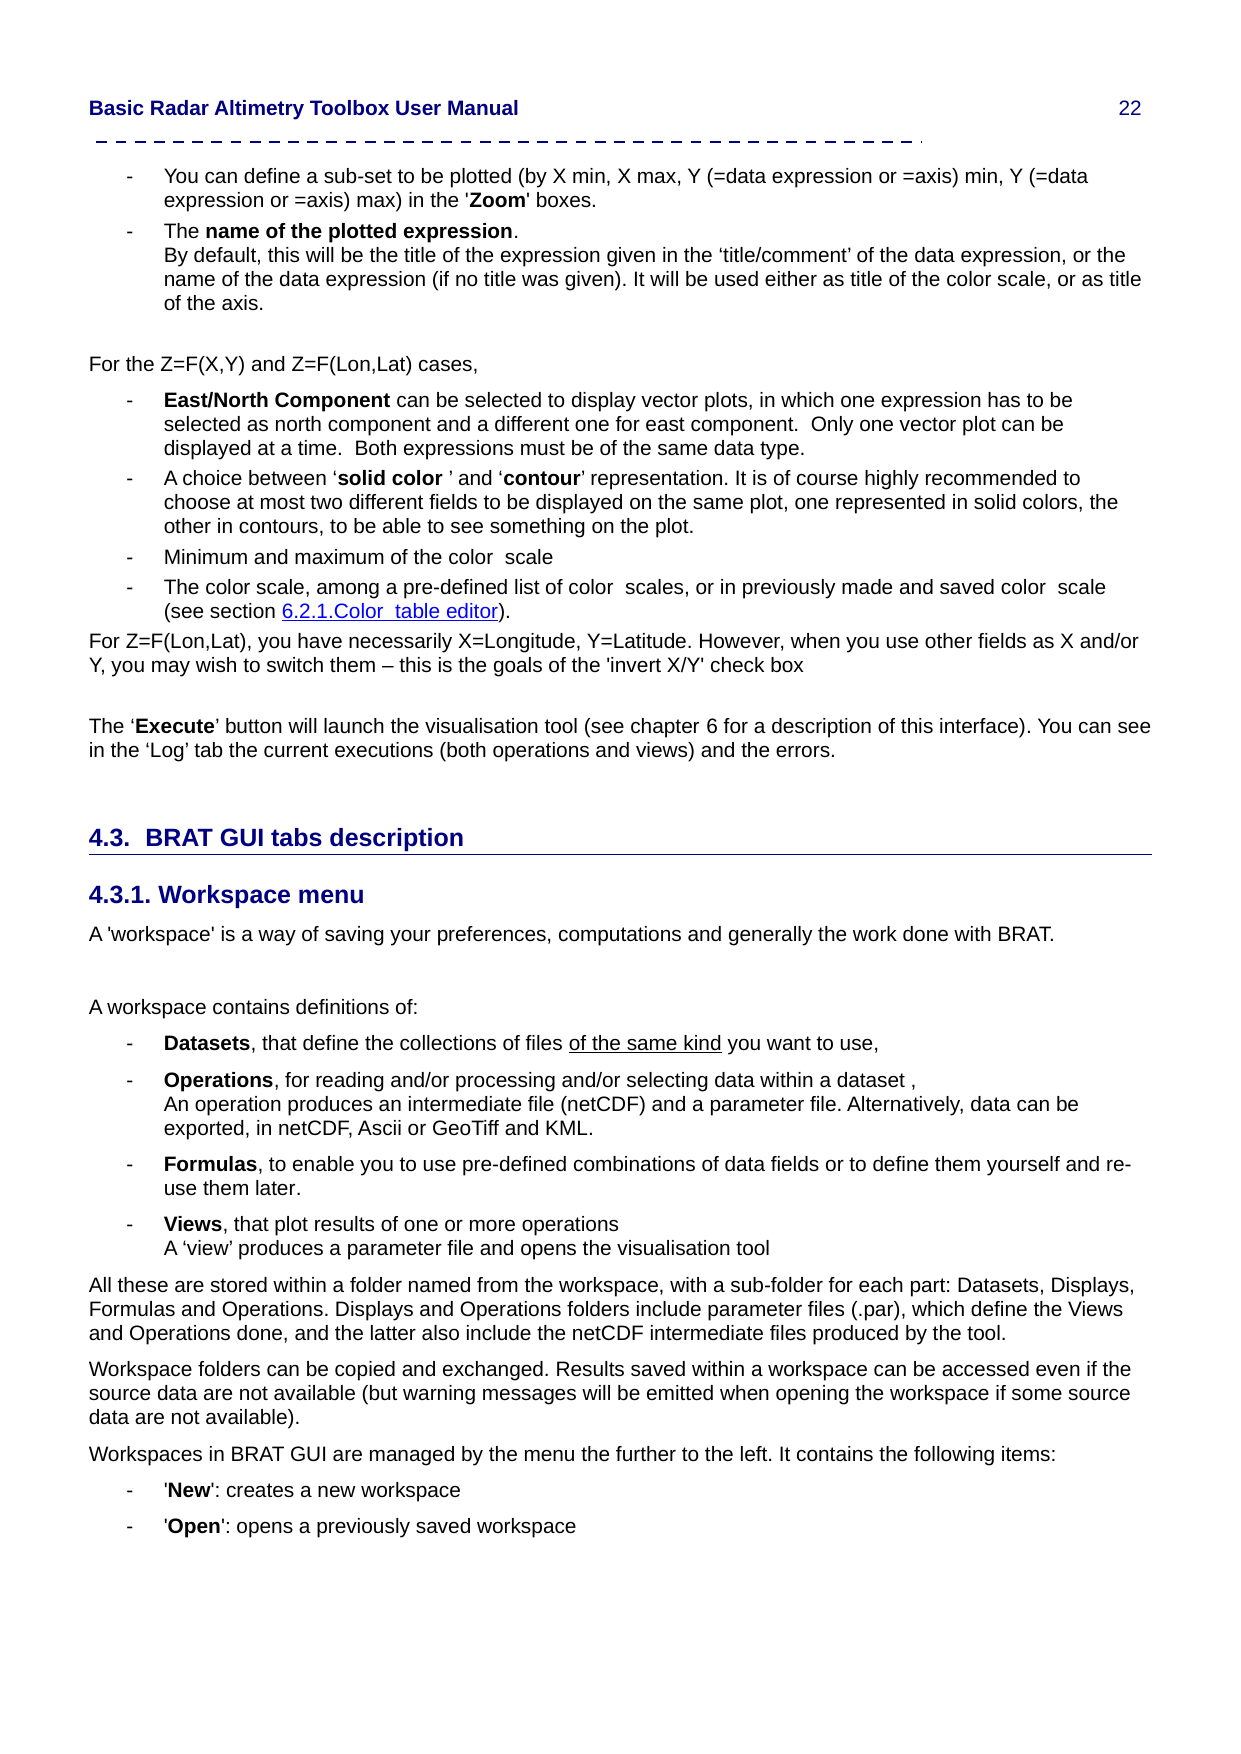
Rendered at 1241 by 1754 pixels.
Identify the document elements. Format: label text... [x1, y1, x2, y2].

text Workspace folders can be copied and exchanged. Results saved within a workspace can be accessed even if the source data are not available (but warning messages will be emitted when opening the workspace if some source data are not available). [88, 1357, 1152, 1429]
list The color scale, among a pre-defined list of color scales, or in previously made and saved color scale (see section 6.2.1.Color table editor). [126, 575, 1152, 623]
list Operations, for reading and/or processing and/or selecting data within a dataset , An operation produces an intermediate file (netCDF) and a parameter file. Alternatively, data can be exported, in netCDF, Ascii or GeoTiff and KML. [126, 1067, 1152, 1139]
list Formulas, to enable you to use pre-defined combinations of data fields or to define them yourself and re-use them later. [126, 1152, 1152, 1200]
list 'Open': opens a previously saved workspace [126, 1514, 1152, 1538]
subtitle Workspace menu [88, 880, 1152, 909]
list Minimum and maximum of the color scale [126, 544, 1152, 568]
list 'New': creates a new workspace [126, 1478, 1152, 1502]
text The ‘Execute’ button will launch the visualisation tool (see chapter 6 for a description of this interface). You can see in the ‘Log’ tab the current executions (both operations and views) and the errors. [88, 714, 1152, 762]
subtitle BRAT GUI tabs description [88, 823, 1152, 855]
text All these are stored within a folder named from the workspace, with a sub-folder for each part: Datasets, Displays, Formulas and Operations. Displays and Operations folders include parameter files (.par), which define the Views and Operations done, and the latter also include the netCDF intermediate files produced by the tool. [88, 1273, 1152, 1344]
list East/North Component can be selected to display vector plots, in which one expression has to be selected as north component and a different one for east component. Only one vector plot can be displayed at a time. Both expressions must be of the same data type. [126, 388, 1152, 460]
text For the Z=F(X,Y) and Z=F(Lon,Lat) cases, [88, 351, 1152, 375]
list Views, that plot results of one or more operations A ‘view’ produces a parameter file and opens the visualisation tool [126, 1212, 1152, 1260]
list For Z=F(Lon,Lat), you have necessarily X=Longitude, Y=Latitude. However, when you use other fields as X and/or Y, you may wish to switch them – this is the goals of the 'invert X/Y' check box [88, 629, 1152, 677]
list The name of the plotted expression. By default, this will be the title of the expression given in the ‘title/comment’ of the data expression, or the name of the data expression (if no title was given). It will be used either as title of the color scale, or as title of the axis. [126, 219, 1152, 314]
text Workspaces in BRAT GUI are managed by the menu the further to the left. It contains the following items: [88, 1441, 1152, 1465]
list A choice between ‘solid color ’ and ‘contour’ representation. It is of course highly recommended to choose at most two different fields to be displayed on the same plot, one represented in solid colors, the other in contours, to be able to see something on the plot. [126, 466, 1152, 538]
text A workspace contains definitions of: [88, 994, 1152, 1018]
list You can define a sub-set to be plotted (by X min, X max, Y (=data expression or =axis) min, Y (=data expression or =axis) max) in the 'Zoom' boxes. [126, 164, 1152, 212]
list Datasets, that define the collections of files of the same kind you want to use, [126, 1031, 1152, 1055]
text A 'workspace' is a way of saving your preferences, computations and generally the work done with BRAT. [88, 922, 1152, 946]
